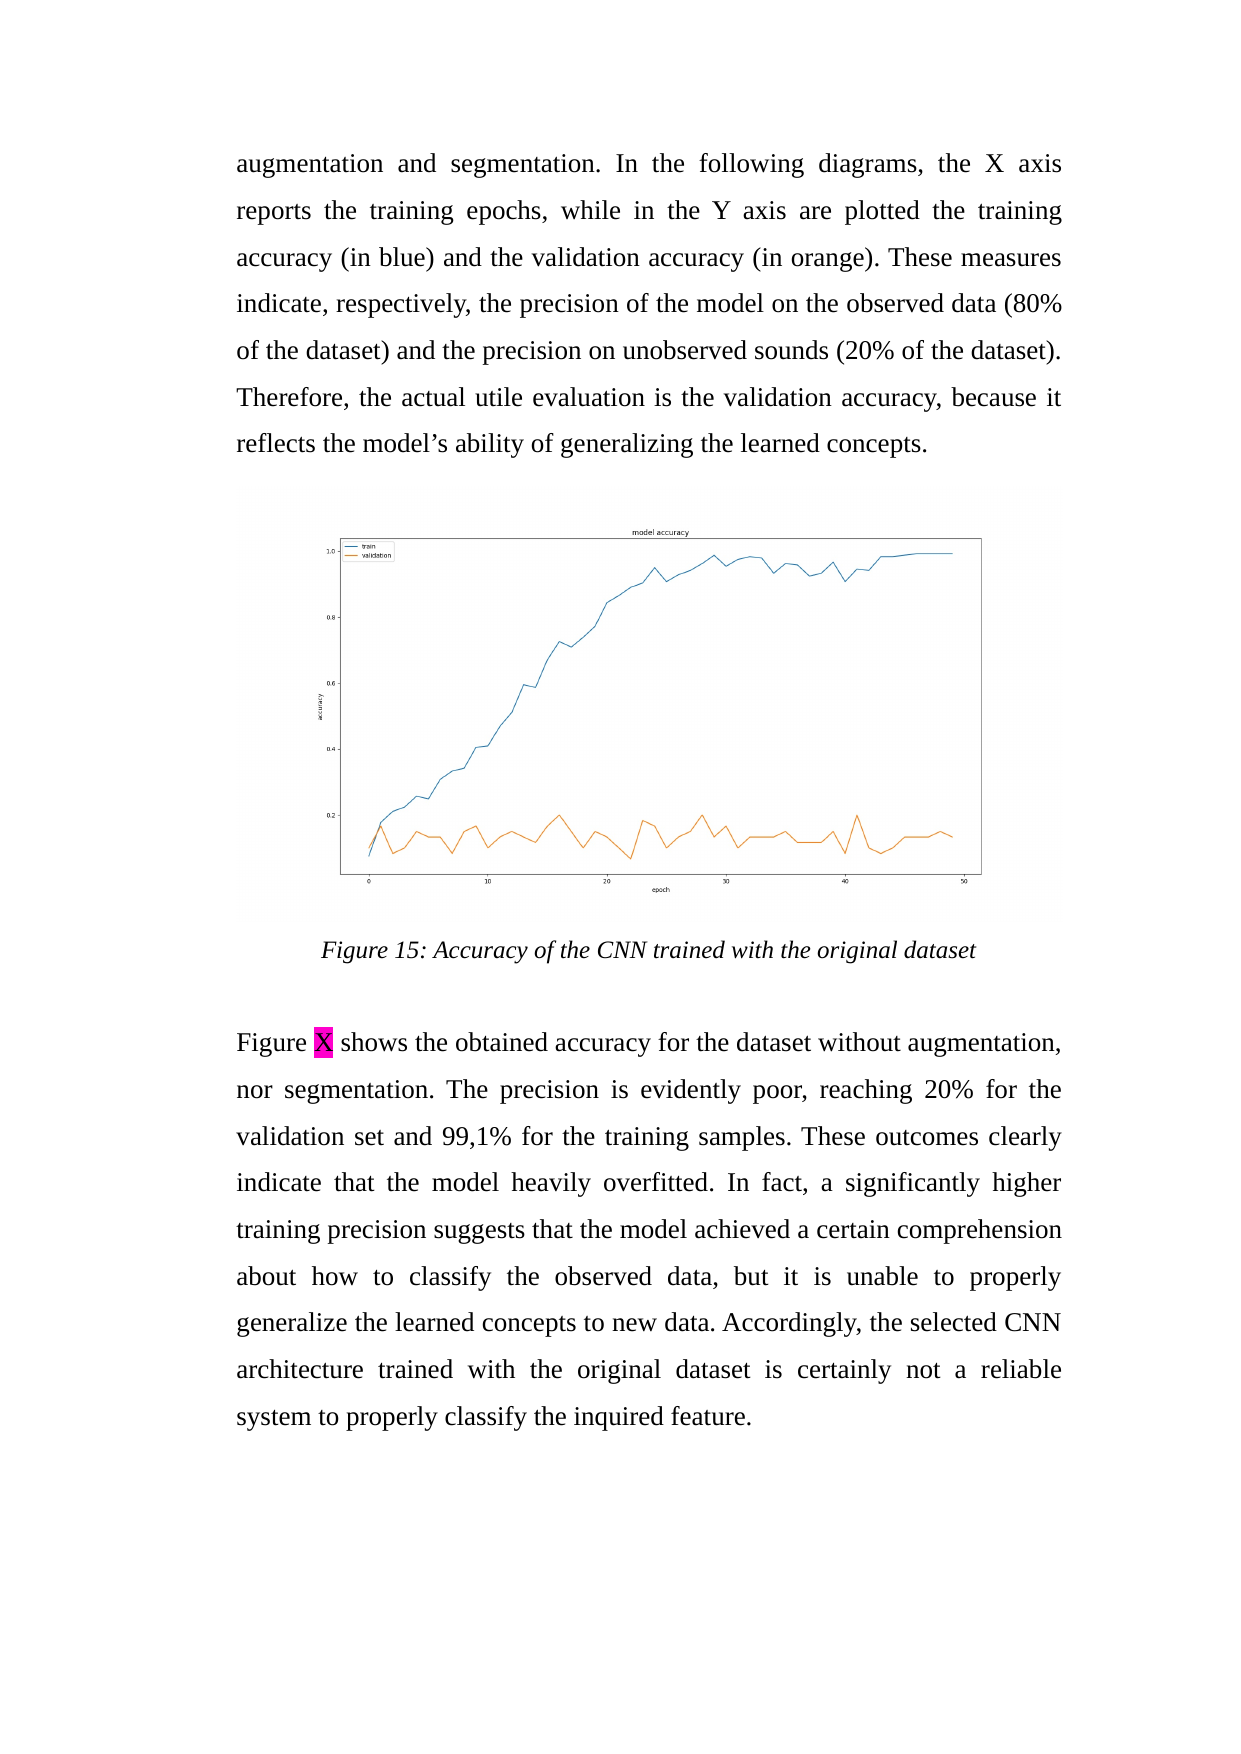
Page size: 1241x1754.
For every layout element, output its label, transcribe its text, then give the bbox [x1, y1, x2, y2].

text Figure 15: Accuracy of the CNN trained with the original dataset [236, 922, 1063, 964]
picture [236, 486, 1063, 922]
text augmentation and segmentation. In the following diagrams, the X axis reports the training epochs, while in the Y axis are plotted the training accuracy (in blue) and the validation accuracy (in orange). These measures indicate, respectively, the precision of the model on the observed data (80% of the dataset) and the precision on unobserved sounds (20% of the dataset). Therefore, the actual utile evaluation is the validation accuracy, because it reflects the model’s ability of generalizing the learned concepts. [236, 148, 1063, 459]
text Figure X shows the obtained accuracy for the dataset without augmentation, nor segmentation. The precision is evidently poor, reaching 20% for the validation set and 99,1% for the training samples. These outcomes clearly indicate that the model heavily overfitted. In fact, a significantly higher training precision suggests that the model achieved a certain comprehension about how to classify the observed data, but it is unable to properly generalize the learned concepts to new data. Accordingly, the selected CNN architecture trained with the original dataset is certainly not a reliable system to properly classify the inquired feature. [236, 1027, 1063, 1431]
